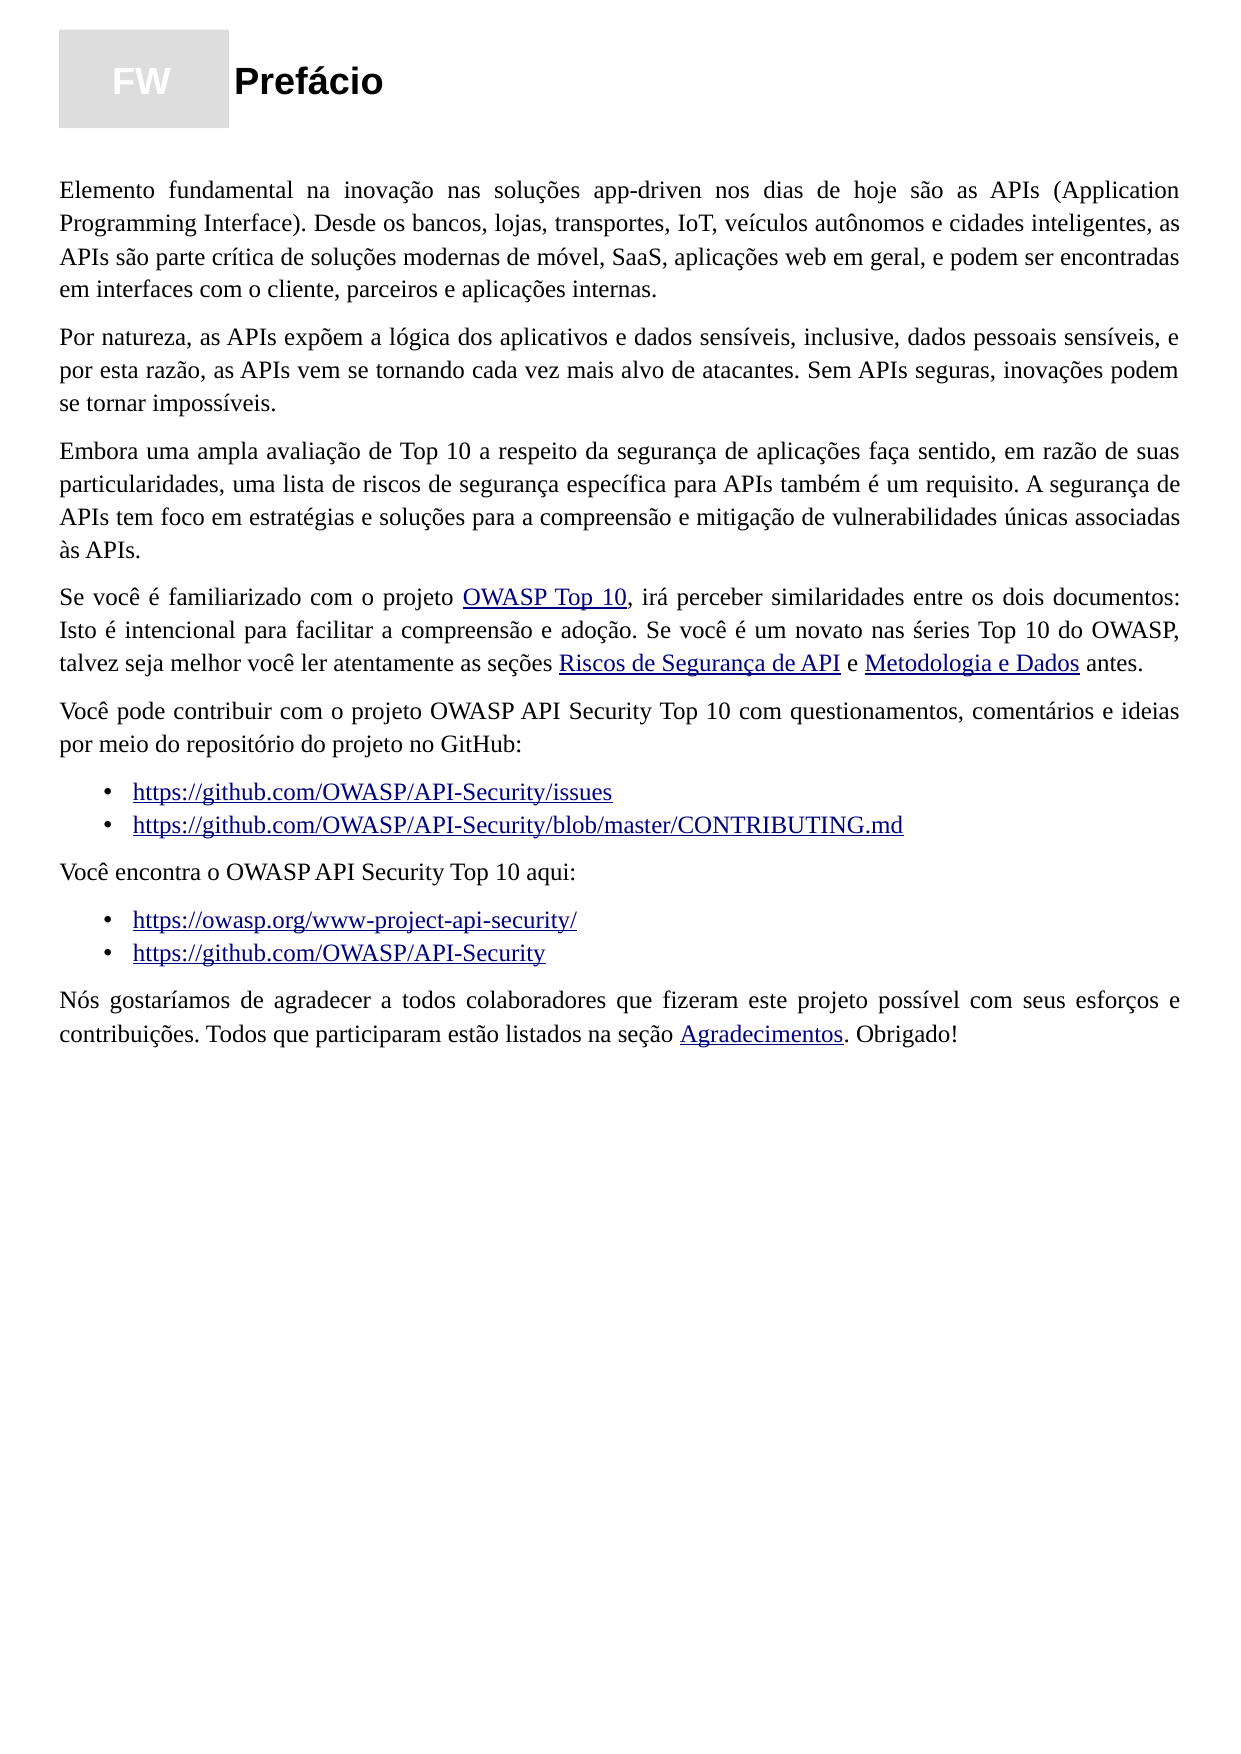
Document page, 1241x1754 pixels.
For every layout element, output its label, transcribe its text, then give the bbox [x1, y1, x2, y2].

text Nós gostaríamos de agradecer a todos colaboradores que fizeram este projeto possível com seus esforços e contribuições. Todos que participaram estão listados na seção Agradecimentos. Obrigado! [59, 986, 1181, 1047]
list https://github.com/OWASP/API-Security/issues [103, 777, 1181, 806]
list https://github.com/OWASP/API-Security/blob/master/CONTRIBUTING.md [103, 810, 1181, 838]
text Você encontra o OWASP API Security Top 10 aqui: [59, 857, 1181, 886]
text Por natureza, as APIs expõem a lógica dos aplicativos e dados sensíveis, inclusive, dados pessoais sensíveis, e por esta razão, as APIs vem se tornando cada vez mais alvo de atacantes. Sem APIs seguras, inovações podem se tornar impossíveis. [59, 322, 1181, 417]
text Se você é familiarizado com o projeto OWASP Top 10, irá perceber similaridades entre os dois documentos: Isto é intencional para facilitar a compreensão e adoção. Se você é um novato nas śeries Top 10 do OWASP, talvez seja melhor você ler atentamente as seções Riscos de Segurança de API e Metodologia e Dados antes. [59, 582, 1181, 677]
text Elemento fundamental na inovação nas soluções app-driven nos dias de hoje são as APIs (Application Programming Interface). Desde os bancos, lojas, transportes, IoT, veículos autônomos e cidades inteligentes, as APIs são parte crítica de soluções modernas de móvel, SaaS, aplicações web em geral, e podem ser encontradas em interfaces com o cliente, parceiros e aplicações internas. [59, 176, 1181, 303]
list https://github.com/OWASP/API-Security [103, 938, 1181, 967]
text Você pode contribuir com o projeto OWASP API Security Top 10 com questionamentos, comentários e ideias por meio do repositório do projeto no GitHub: [59, 696, 1181, 758]
text Embora uma ampla avaliação de Top 10 a respeito da segurança de aplicações faça sentido, em razão de suas particularidades, uma lista de riscos de segurança específica para APIs também é um requisito. A segurança de APIs tem foco em estratégias e soluções para a compreensão e mitigação de vulnerabilidades únicas associadas às APIs. [59, 436, 1181, 564]
list https://owasp.org/www-project-api-security/ [103, 905, 1181, 934]
